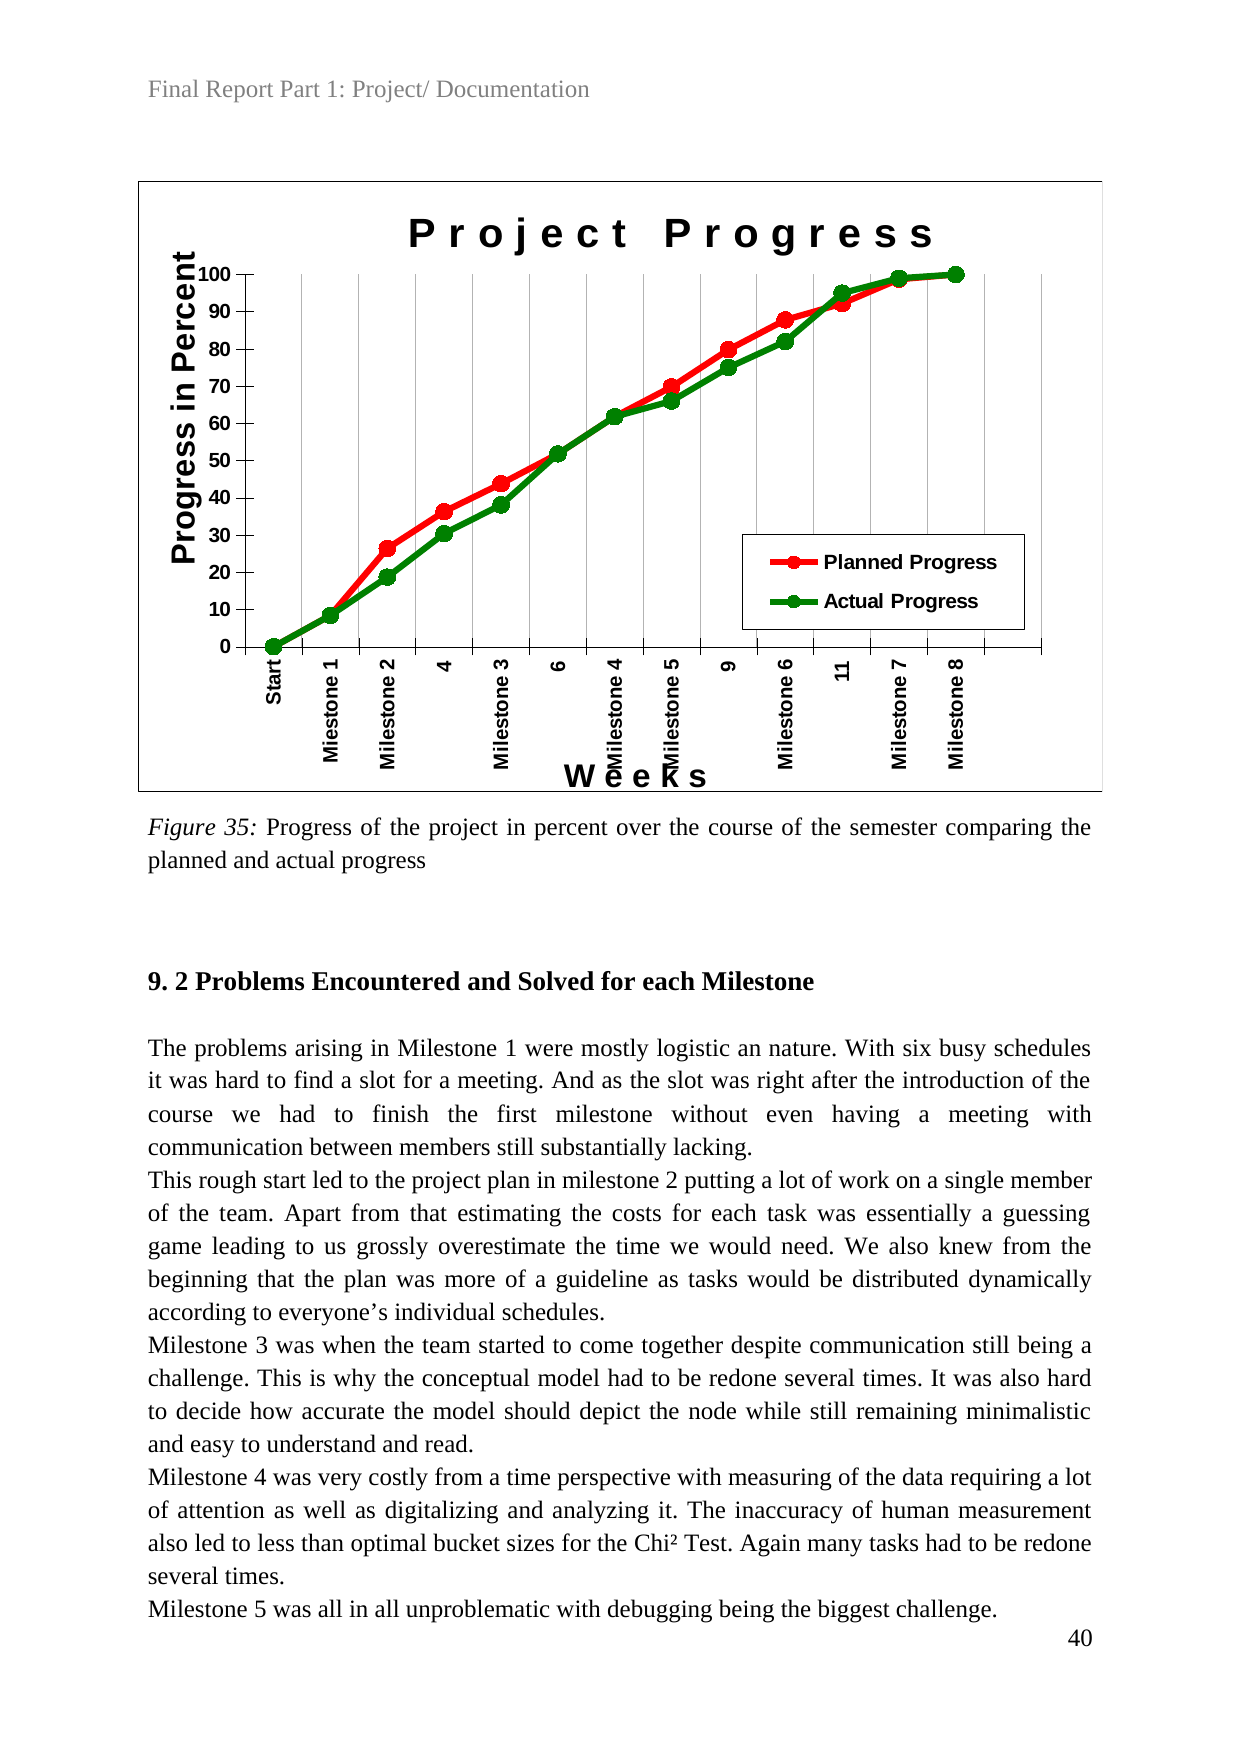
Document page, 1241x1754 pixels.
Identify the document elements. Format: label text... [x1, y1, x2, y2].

subtitle 9. 2 Problems Encountered and Solved for each Milestone [148, 965, 1093, 996]
text Milestone 5 was all in all unproblematic with debugging being the biggest challenge. [148, 1594, 1093, 1623]
text Milestone 4 was very costly from a time perspective with measuring of the data requiring a lot of attention as well as digitalizing and analyzing it. The inaccuracy of human measurement also led to less than optimal bucket sizes for the Chi² Test. Again many tasks had to be redone several times. [148, 1462, 1093, 1590]
text This rough start led to the project plan in milestone 2 putting a lot of work on a single member of the team. Apart from that estimating the costs for each task was essentially a guessing game leading to us grossly overestimate the time we would need. We also knew from the beginning that the plan was more of a guideline as tasks would be distributed dynamically according to everyone’s individual schedules. [148, 1165, 1093, 1326]
text Milestone 3 was when the team started to come together despite communication still being a challenge. This is why the conceptual model had to be redone several times. It was also hard to decide how accurate the model should depict the node while still remaining minimalistic and easy to understand and read. [148, 1330, 1093, 1458]
text The problems arising in Milestone 1 were mostly logistic an nature. With six busy schedules it was hard to find a slot for a meeting. And as the slot was right after the introduction of the course we had to finish the first milestone without even having a meeting with communication between members still substantially lacking. [148, 1033, 1093, 1160]
text Figure 35: Progress of the project in percent over the course of the semester comparing the planned and actual progress [148, 792, 1093, 874]
